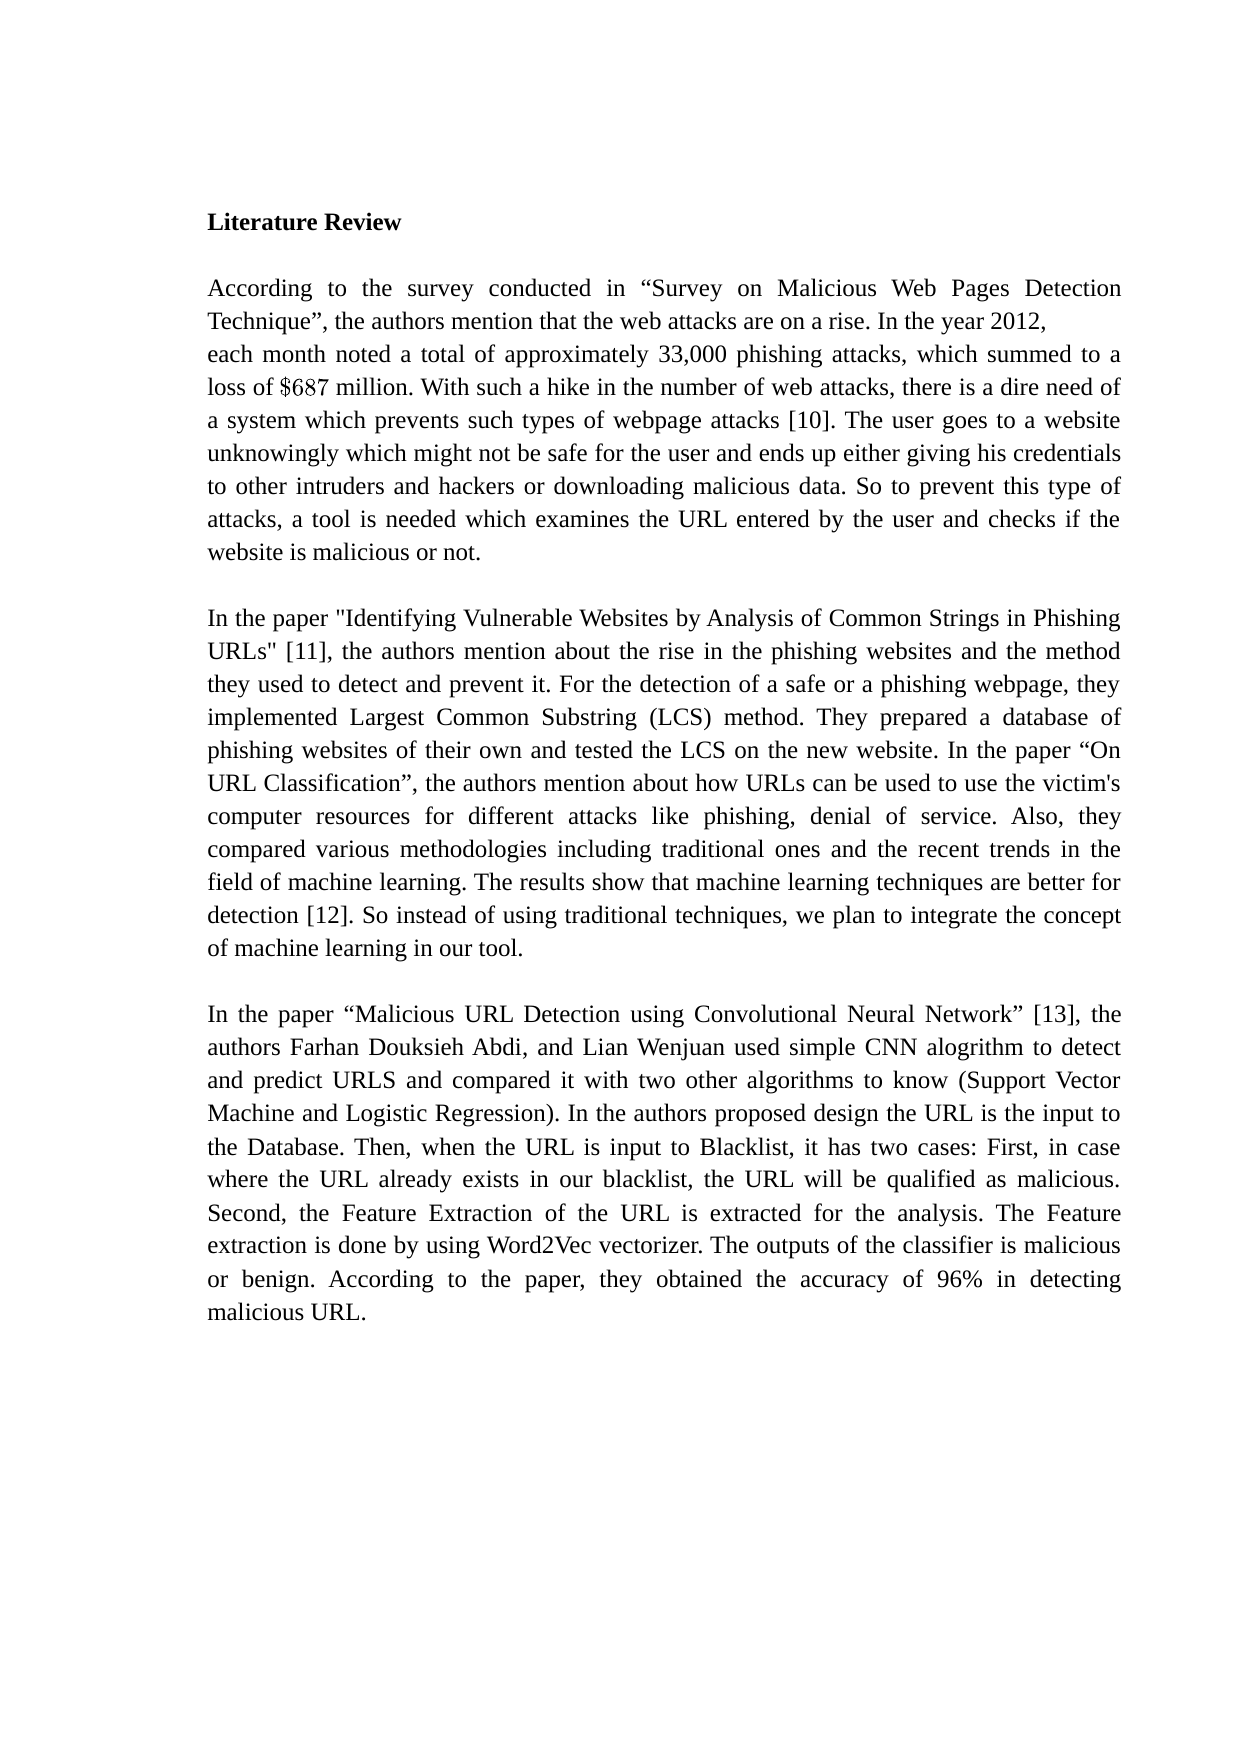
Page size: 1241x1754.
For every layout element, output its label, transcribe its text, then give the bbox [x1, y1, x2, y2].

text Literature Review [207, 207, 1122, 236]
text each month noted a total of approximately 33,000 phishing attacks, which summed to a loss of million. With such a hike in the number of web attacks, there is a dire need of a system which prevents such types of webpage attacks [10]. The user goes to a website unknowingly which might not be safe for the user and ends up either giving his credentials to other intruders and hackers or downloading malicious data. So to prevent this type of attacks, a tool is needed which examines the URL entered by the user and checks if the website is malicious or not. [207, 339, 1122, 566]
text In the paper “Malicious URL Detection using Convolutional Neural Network” [13], the authors Farhan Douksieh Abdi, and Lian Wenjuan used simple CNN alogrithm to detect and predict URLS and compared it with two other algorithms to know (Support Vector Machine and Logistic Regression). In the authors proposed design the URL is the input to the Database. Then, when the URL is input to Blacklist, it has two cases: First, in case where the URL already exists in our blacklist, the URL will be qualified as malicious. Second, the Feature Extraction of the URL is extracted for the analysis. The Feature extraction is done by using Word2Vec vectorizer. The outputs of the classifier is malicious or benign. According to the paper, they obtained the accuracy of 96% in detecting malicious URL. [207, 999, 1122, 1325]
text In the paper "Identifying Vulnerable Websites by Analysis of Common Strings in Phishing URLs" [11], the authors mention about the rise in the phishing websites and the method they used to detect and prevent it. For the detection of a safe or a phishing webpage, they implemented Largest Common Substring (LCS) method. They prepared a database of phishing websites of their own and tested the LCS on the new website. In the paper “On URL Classification”, the authors mention about how URLs can be used to use the victim's computer resources for different attacks like phishing, denial of service. Also, they compared various methodologies including traditional ones and the recent trends in the field of machine learning. The results show that machine learning techniques are better for detection [12]. So instead of using traditional techniques, we plan to integrate the concept of machine learning in our tool. [207, 603, 1122, 962]
text According to the survey conducted in “Survey on Malicious Web Pages Detection Technique”, the authors mention that the web attacks are on a rise. In the year 2012, [207, 273, 1122, 335]
